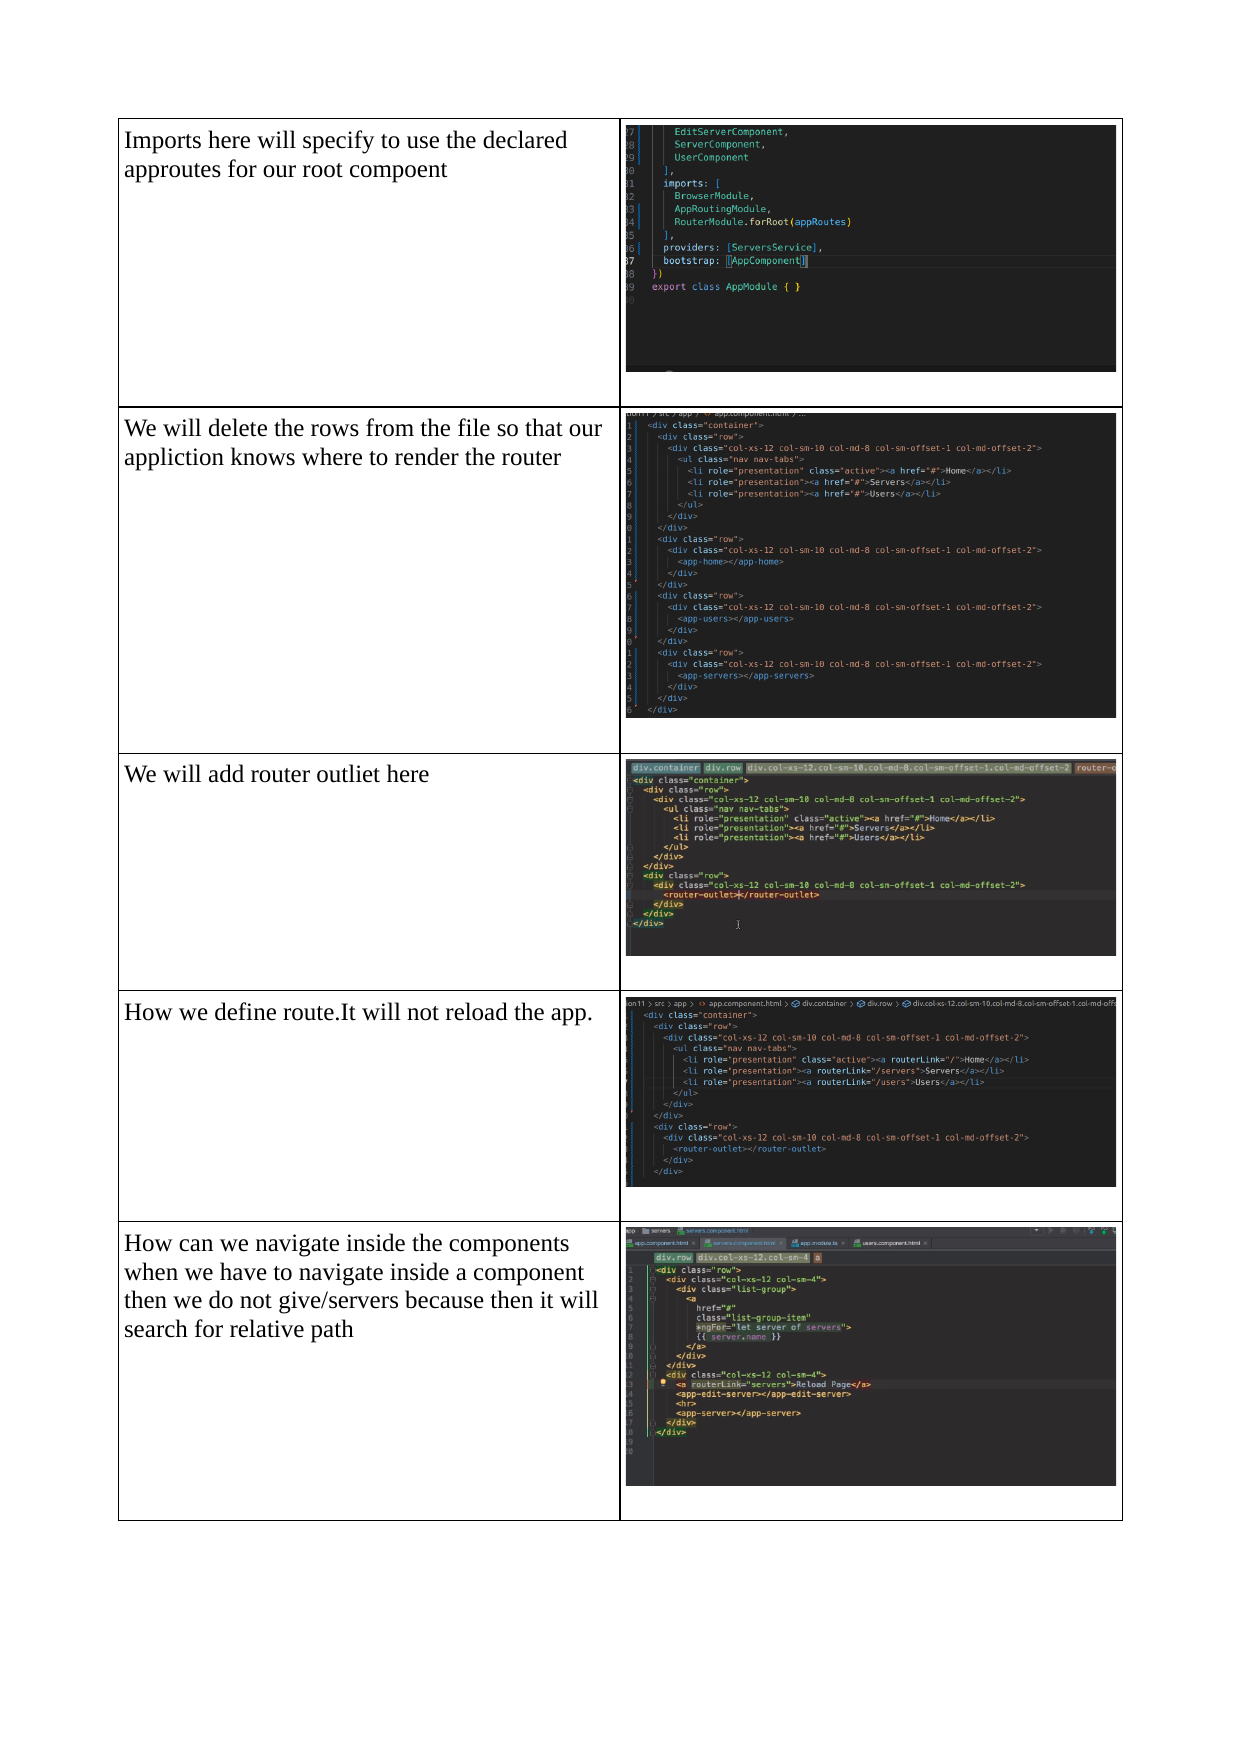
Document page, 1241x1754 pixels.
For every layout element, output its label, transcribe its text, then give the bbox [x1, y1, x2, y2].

picture [625, 413, 1117, 718]
table_cell We will add router outliet here [119, 754, 619, 990]
picture [625, 759, 1117, 956]
table_cell [621, 1222, 1122, 1519]
table_cell [621, 991, 1122, 1221]
table_header [621, 119, 1122, 406]
table_cell How we define route.It will not reload the app. [119, 991, 619, 1221]
picture [625, 1227, 1117, 1486]
table_cell [621, 408, 1122, 752]
table_cell [621, 754, 1122, 990]
table_header Imports here will specify to use the declared approutes for our root compoent [119, 119, 619, 406]
picture [625, 997, 1117, 1187]
table_cell How can we navigate inside the components when we have to navigate inside a component then we do not give/servers because then it will search for relative path [119, 1222, 619, 1519]
picture [625, 125, 1117, 372]
table_cell We will delete the rows from the file so that our appliction knows where to render the router [119, 408, 619, 752]
